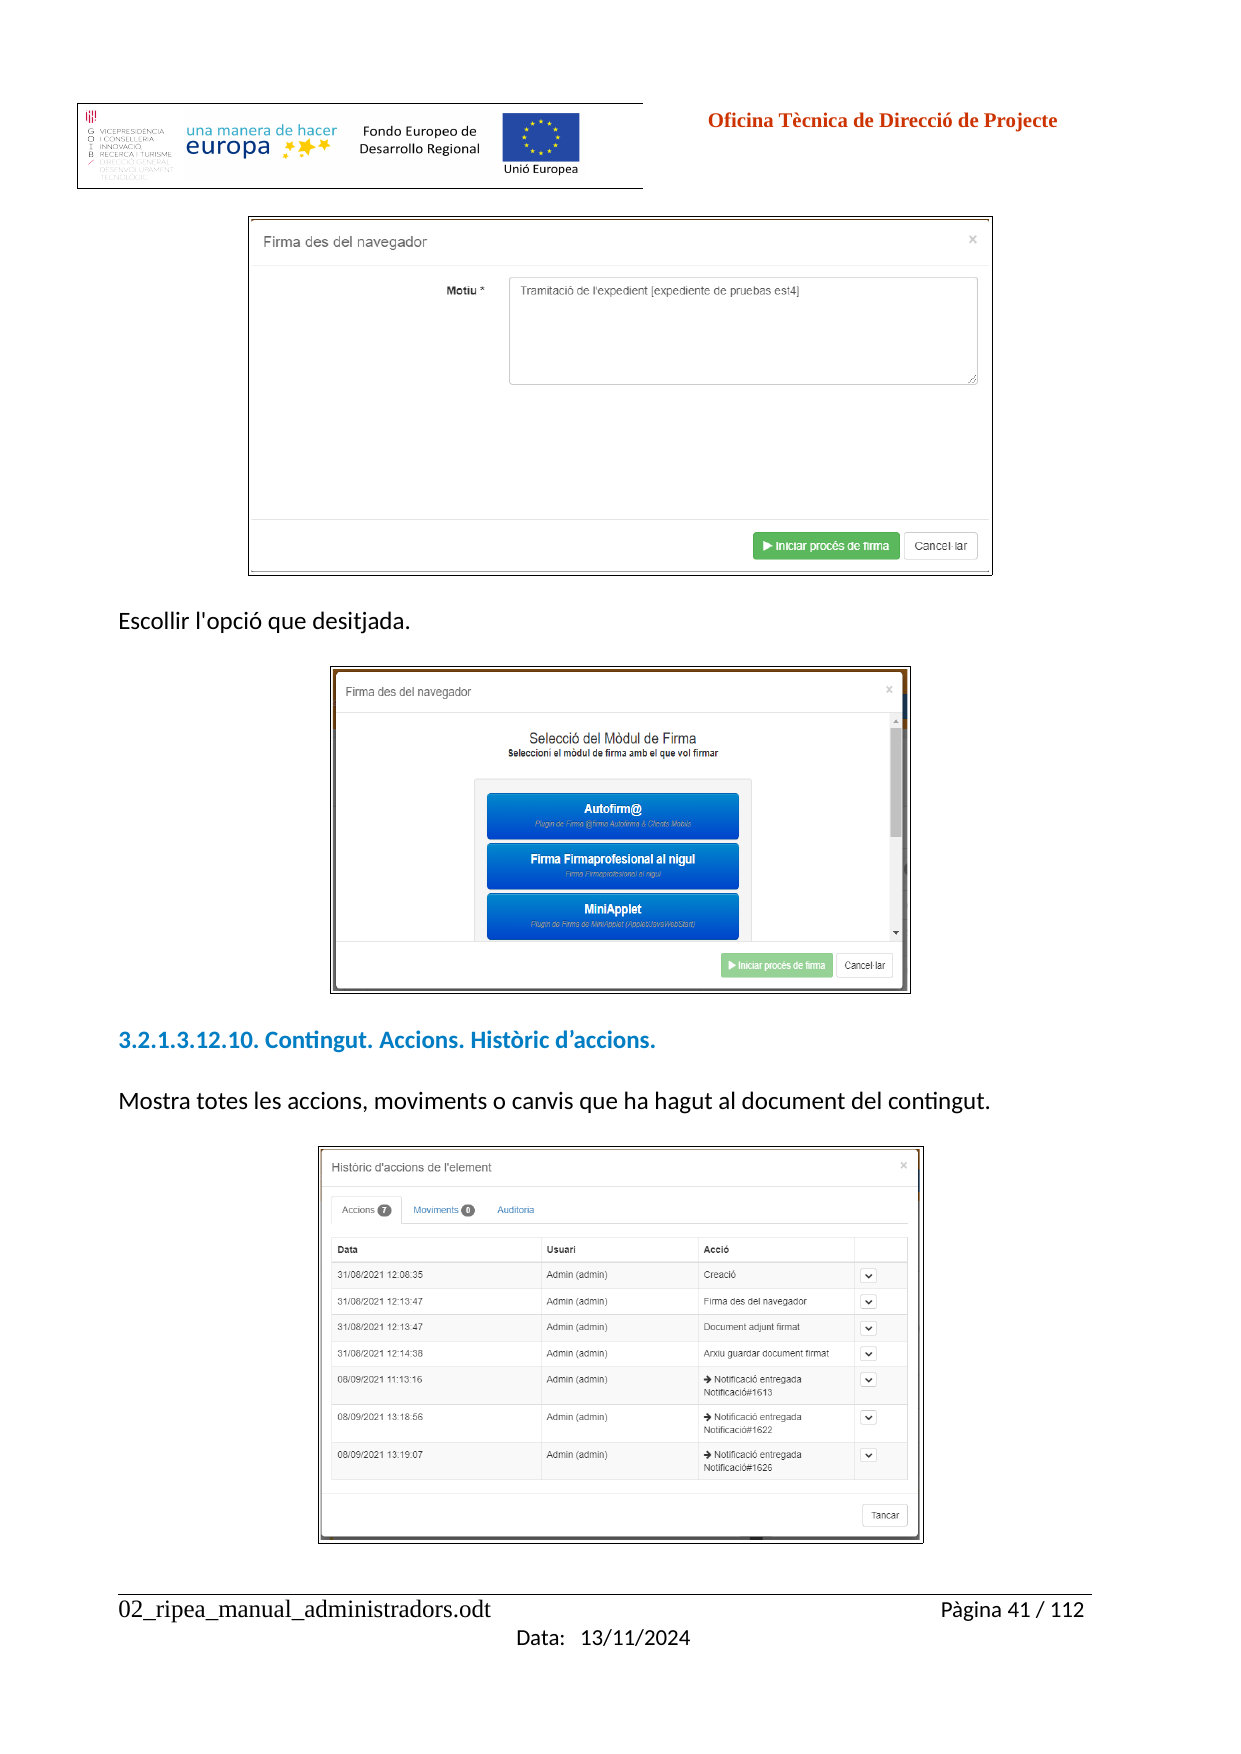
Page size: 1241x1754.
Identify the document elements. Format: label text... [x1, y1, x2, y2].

picture [332, 669, 908, 991]
subtitle 3.2.1.3.12.10. Contingut. Accions. Històric d’accions. [118, 1024, 1122, 1054]
picture [184, 108, 585, 182]
text Mostra totes les accions, moviments o canvis que ha hagut al document del contingut. [118, 1085, 1122, 1116]
text Escollir l'opció que desitjada. [118, 605, 1122, 636]
picture [251, 219, 989, 572]
picture [82, 108, 178, 182]
picture [320, 1149, 920, 1540]
